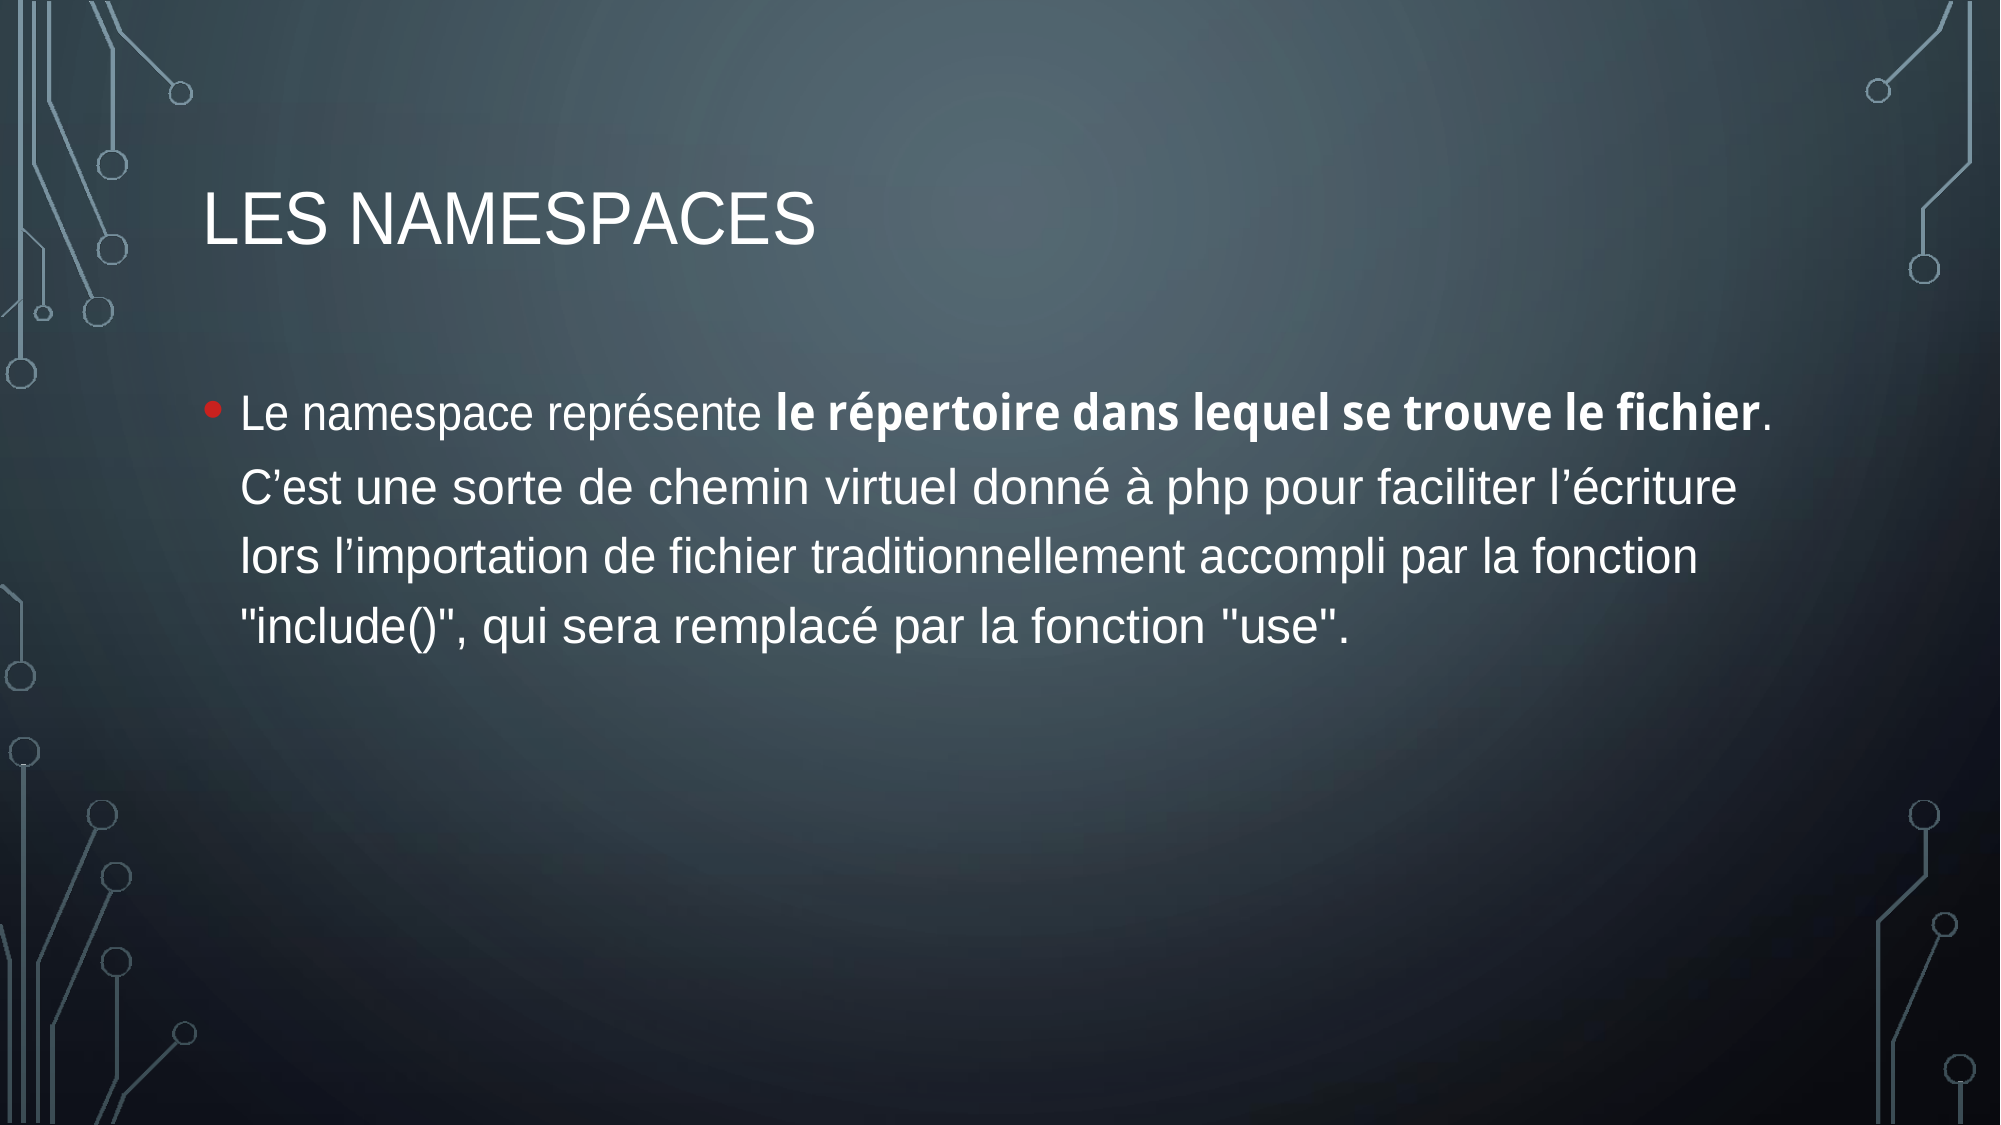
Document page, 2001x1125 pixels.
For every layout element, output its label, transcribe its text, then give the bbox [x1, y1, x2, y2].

list Le namespace représente le répertoire dans lequel se trouve le fichier. C’est une sorte de chemin virtuel donné à php pour faciliter l’écriture lors l’importation de fichier traditionnellement accompli par la fonction "include()", qui sera remplacé par la fonction "use". [202, 372, 1785, 654]
picture [0, 0, 2000, 1125]
subtitle LES NAMESPACES [202, 174, 1971, 260]
